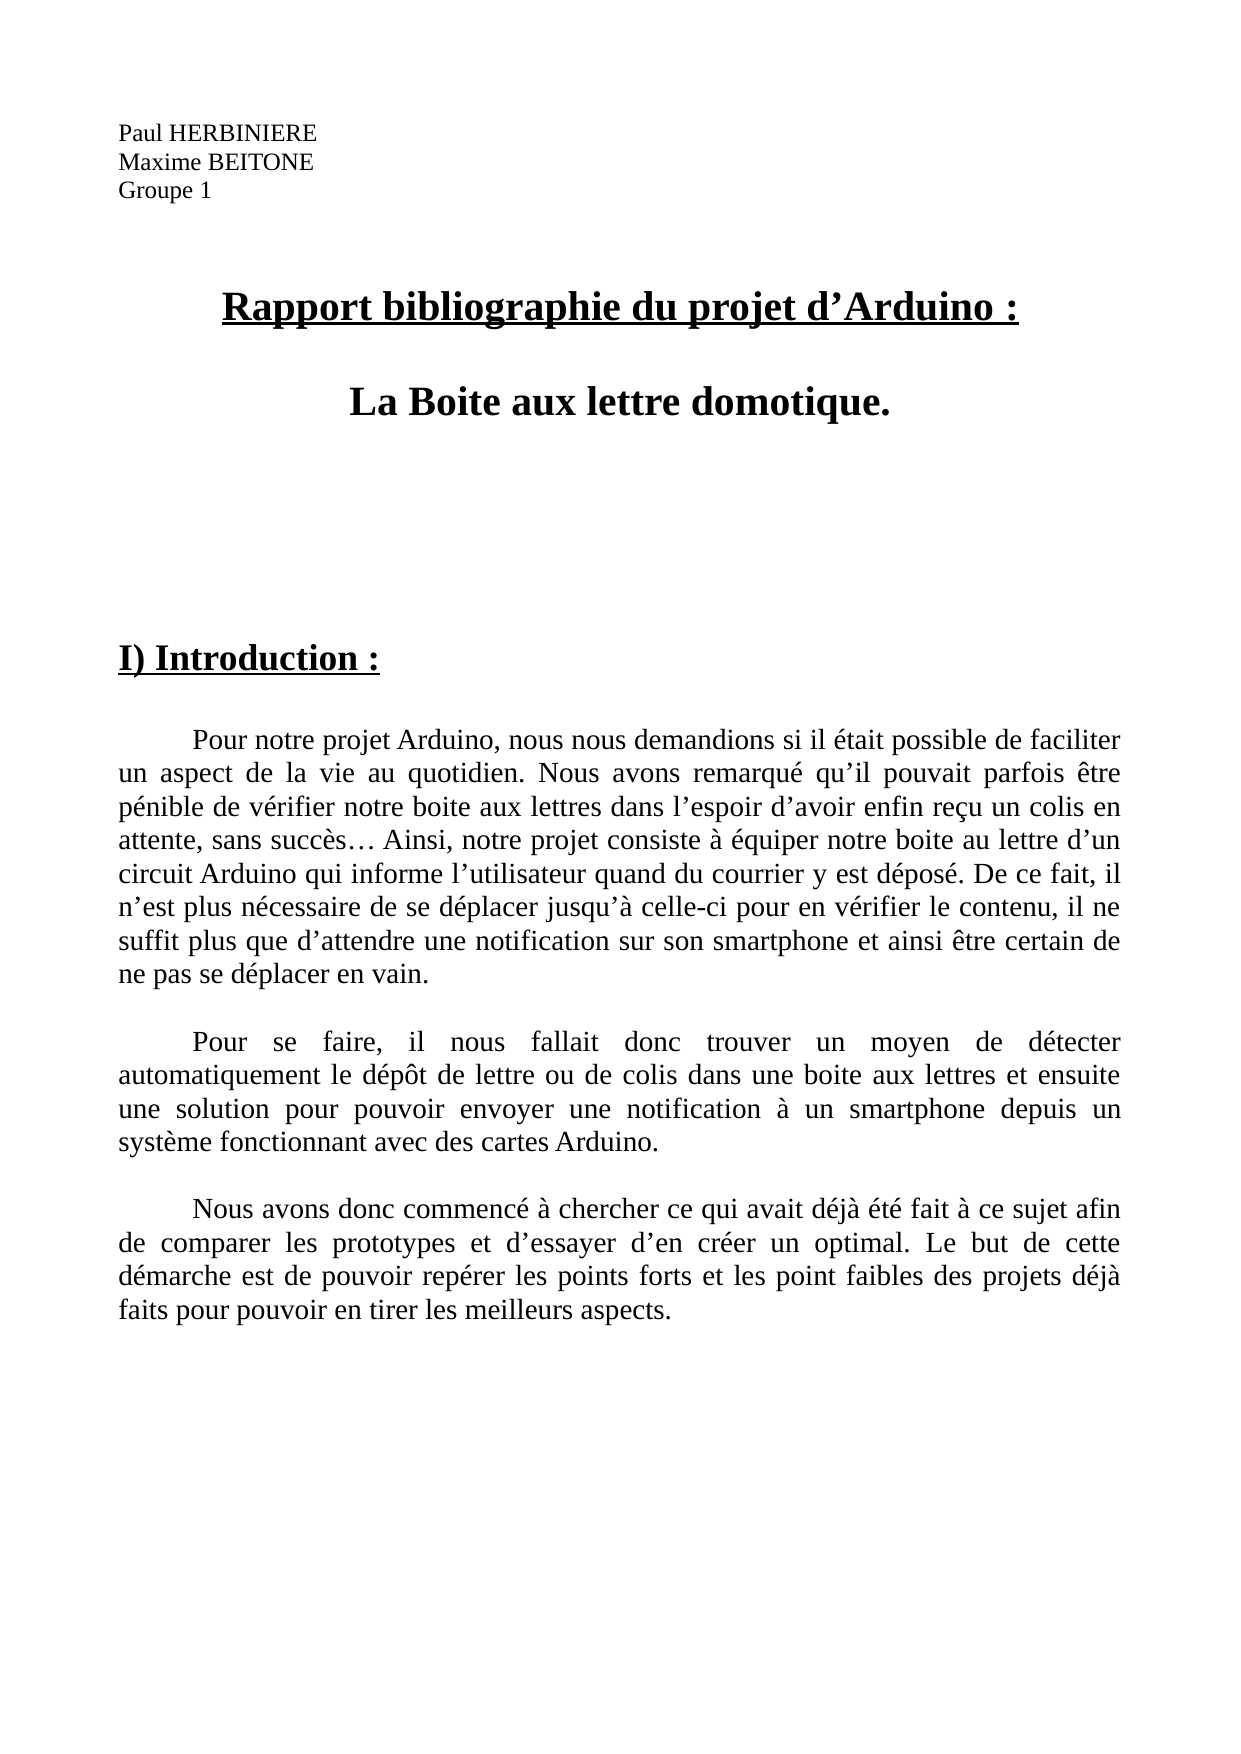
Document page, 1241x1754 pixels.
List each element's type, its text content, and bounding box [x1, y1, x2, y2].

text Nous avons donc commencé à chercher ce qui avait déjà été fait à ce sujet afin de comparer les prototypes et d’essayer d’en créer un optimal. Le but de cette démarche est de pouvoir repérer les points forts et les point faibles des projets déjà faits pour pouvoir en tirer les meilleurs aspects. [118, 1191, 1122, 1326]
text La Boite aux lettre domotique. [118, 377, 1122, 425]
text I) Introduction : [118, 636, 1122, 679]
text Pour se faire, il nous fallait donc trouver un moyen de détecter automatiquement le dépôt de lettre ou de colis dans une boite aux lettres et ensuite une solution pour pouvoir envoyer une notification à un smartphone depuis un système fonctionnant avec des cartes Arduino. [118, 1024, 1122, 1158]
text Paul HERBINIERE [118, 118, 1122, 147]
text Pour notre projet Arduino, nous nous demandions si il était possible de faciliter un aspect de la vie au quotidien. Nous avons remarqué qu’il pouvait parfois être pénible de vérifier notre boite aux lettres dans l’espoir d’avoir enfin reçu un colis en attente, sans succès… Ainsi, notre projet consiste à équiper notre boite au lettre d’un circuit Arduino qui informe l’utilisateur quand du courrier y est déposé. De ce fait, il n’est plus nécessaire de se déplacer jusqu’à celle-ci pour en vérifier le contenu, il ne suffit plus que d’attendre une notification sur son smartphone et ainsi être certain de ne pas se déplacer en vain. [118, 722, 1122, 990]
text Groupe 1 [118, 176, 1122, 204]
text Rapport bibliographie du projet d’Arduino : [118, 281, 1122, 329]
text Maxime BEITONE [118, 147, 1122, 176]
